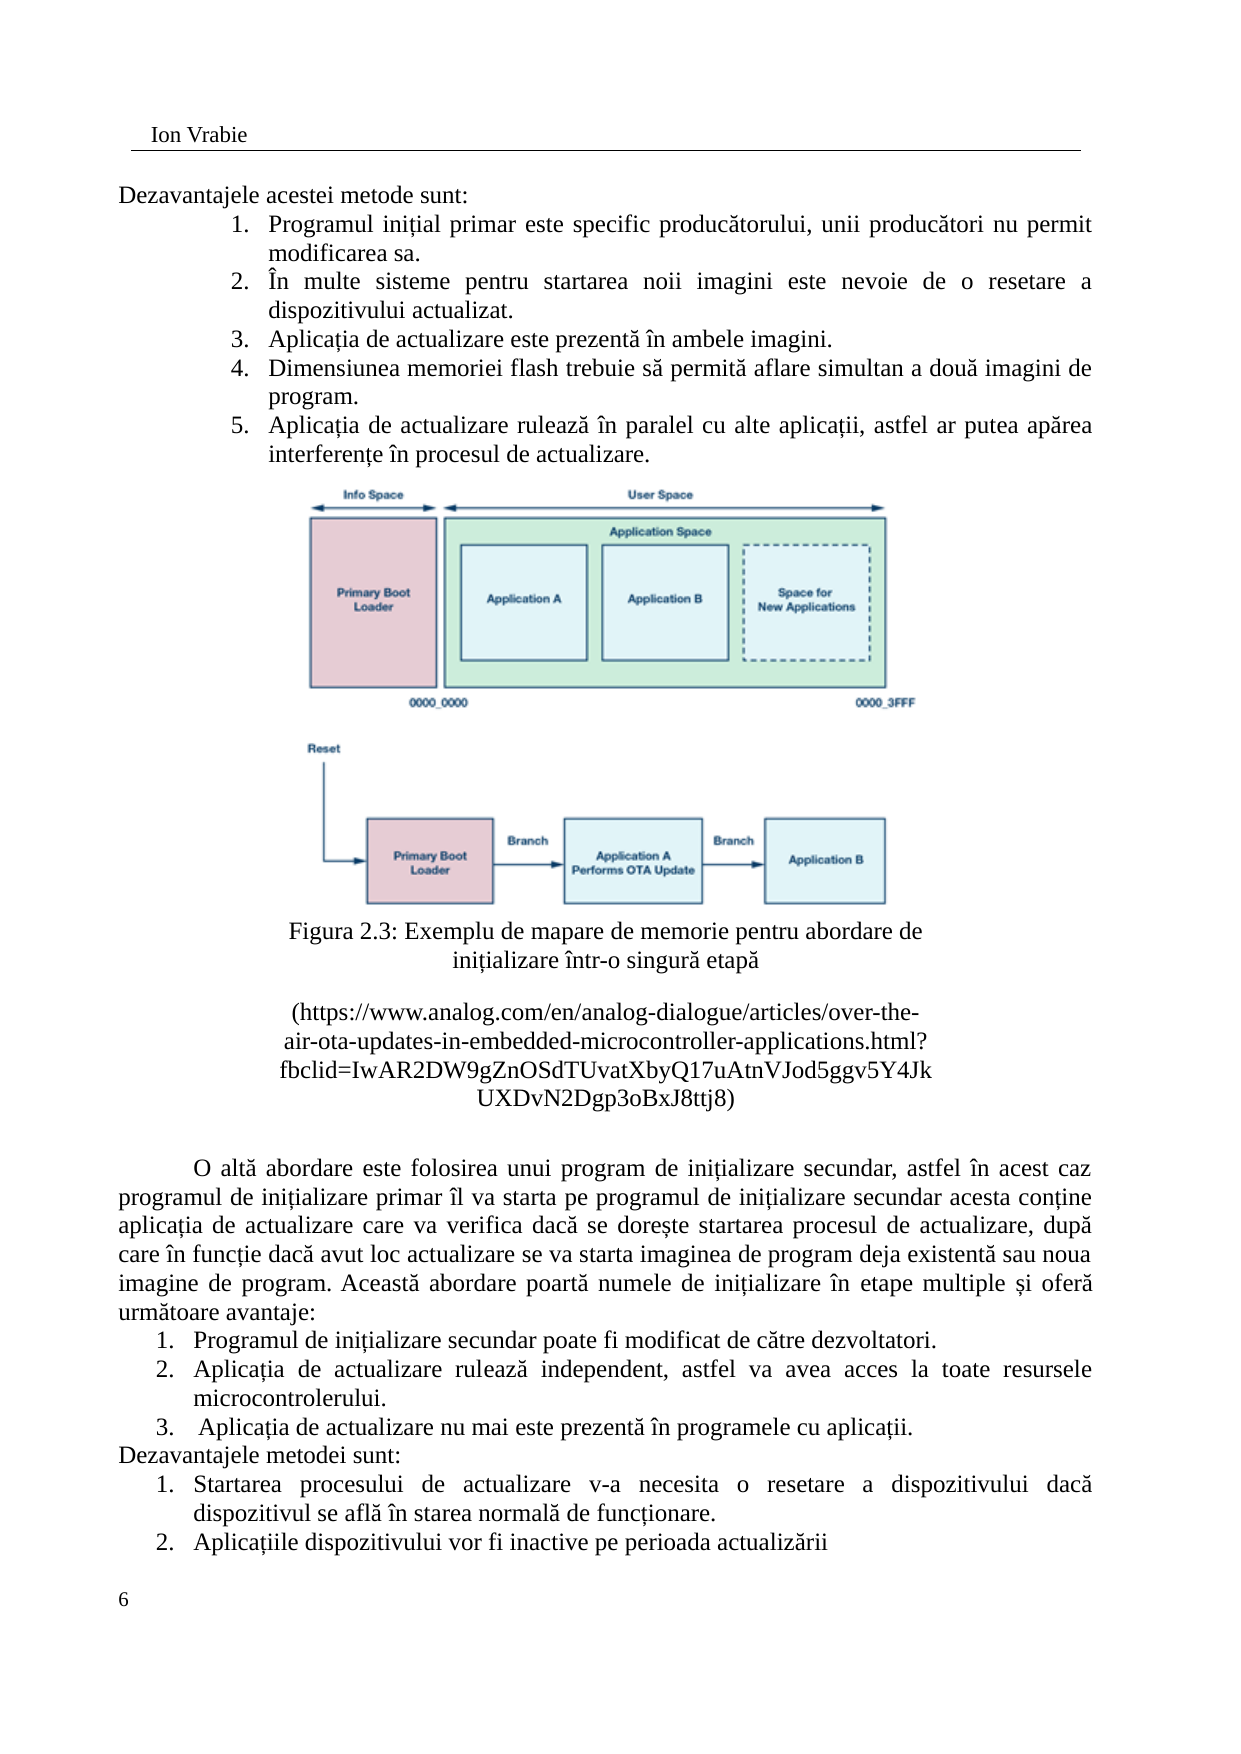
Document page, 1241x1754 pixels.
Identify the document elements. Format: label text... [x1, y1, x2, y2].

list Aplicația de actualizare rulează în paralel cu alte aplicații, astfel ar putea apărea interferențe în procesul de actualizare. [231, 410, 1093, 468]
text O altă abordare este folosirea unui program de inițializare secundar, astfel în acest caz programul de inițializare primar îl va starta pe programul de inițializare secundar acesta conține aplicația de actualizare care va verifica dacă se dorește startarea procesul de actualizare, după care în funcție dacă avut loc actualizare se va starta imaginea de program deja existentă sau noua imagine de program. Această abordare poartă numele de inițializare în etape multiple și oferă următoare avantaje: [118, 1153, 1093, 1325]
list Aplicația de actualizare rulează independent, astfel va avea acces la toate resursele microcontrolerului. [156, 1354, 1093, 1412]
list Dimensiunea memoriei flash trebuie să permită aflare simultan a două imagini de program. [231, 353, 1093, 410]
list (https://www.analog.com/en/analog-dialogue/articles/over-the-air-ota-updates-in-embedded-microcontroller-applications.html?fbclid=IwAR2DW9gZnOSdTUvatXbyQ17uAtnVJod5ggv5Y4JkUXDvN2Dgp3oBxJ8ttj8) [278, 997, 933, 1112]
list Programul de inițializare secundar poate fi modificat de către dezvoltatori. [156, 1325, 1093, 1354]
list Aplicațiile dispozitivului vor fi inactive pe perioada actualizării [156, 1527, 1093, 1555]
list Startarea procesului de actualizare v-a necesita o resetare a dispozitivului dacă dispozitivul se află în starea normală de funcționare. [156, 1469, 1093, 1527]
list Programul inițial primar este specific producătorului, unii producători nu permit modificarea sa. [231, 209, 1093, 266]
list Aplicația de actualizare nu mai este prezentă în programele cu aplicații. [156, 1412, 1093, 1440]
text Dezavantajele metodei sunt: [118, 1440, 1093, 1469]
list În multe sisteme pentru startarea noii imagini este nevoie de o resetare a dispozitivului actualizat. [231, 266, 1093, 324]
picture [278, 479, 933, 911]
list Figura 2.3: Exemplu de mapare de memorie pentru abordare de inițializare într-o singură etapă [278, 911, 933, 974]
text Dezavantajele acestei metode sunt: [118, 180, 1093, 209]
list Aplicația de actualizare este prezentă în ambele imagini. [231, 324, 1093, 353]
